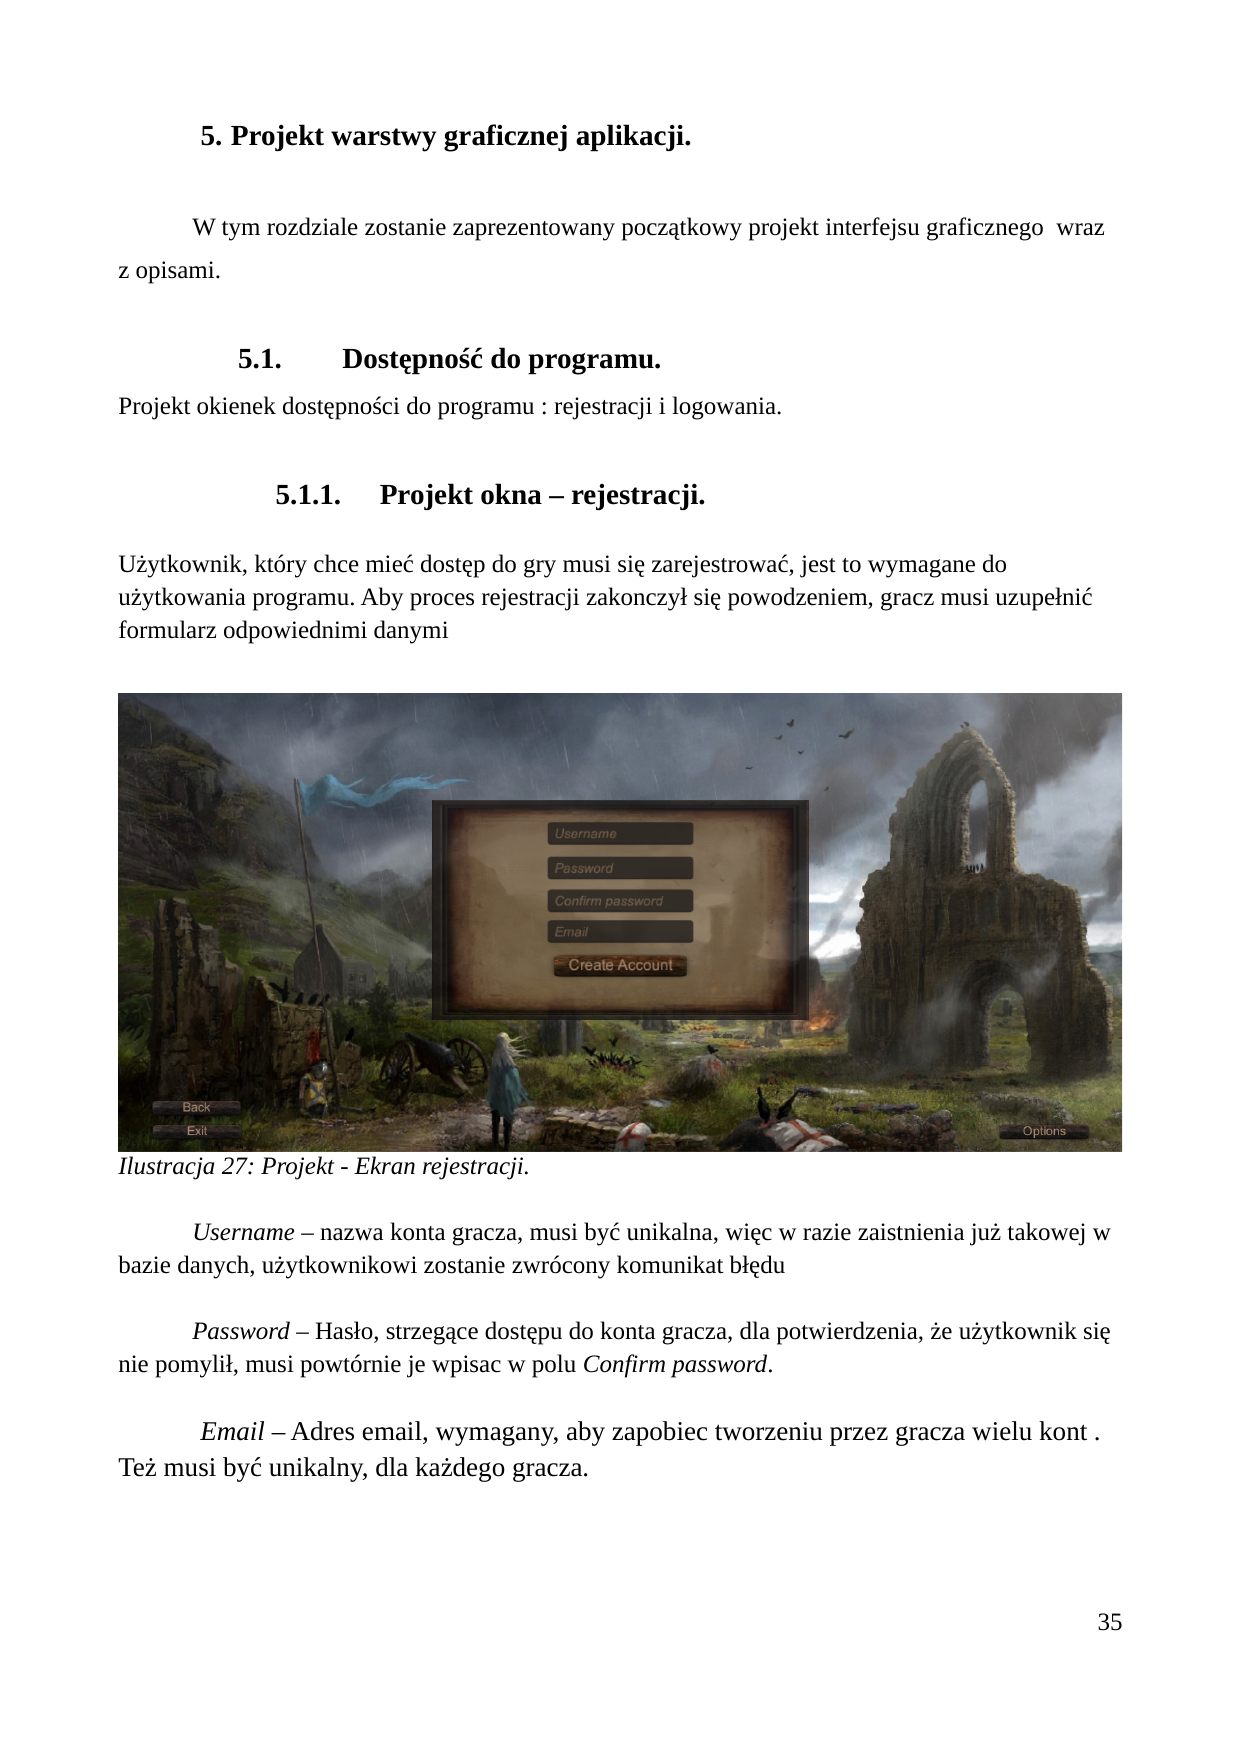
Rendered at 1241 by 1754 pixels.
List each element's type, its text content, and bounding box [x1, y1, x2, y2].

text W tym rozdziale zostanie zaprezentowany początkowy projekt interfejsu graficznego wraz z opisami. [118, 212, 1122, 283]
text Email – Adres email, wymagany, aby zapobiec tworzeniu przez gracza wielu kont . Też musi być unikalny, dla każdego gracza. [118, 1415, 1122, 1482]
text Projekt okienek dostępności do programu : rejestracji i logowania. [118, 391, 1122, 420]
text Password – Hasło, strzegące dostępu do konta gracza, dla potwierdzenia, że użytkownik się nie pomylił, musi powtórnie je wpisac w polu Confirm password. [118, 1316, 1122, 1378]
picture [118, 693, 1123, 1152]
list Projekt okna – rejestracji. [268, 477, 1122, 511]
text Ilustracja 27: Projekt - Ekran rejestracji. [118, 1152, 1122, 1180]
text Username – nazwa konta gracza, musi być unikalna, więc w razie zaistnienia już takowej w bazie danych, użytkownikowi zostanie zwrócony komunikat błędu [118, 1217, 1122, 1279]
text Użytkownik, który chce mieć dostęp do gry musi się zarejestrować, jest to wymagane do użytkowania programu. Aby proces rejestracji zakonczył się powodzeniem, gracz musi uzupełnić formularz odpowiednimi danymi [118, 549, 1122, 644]
list Dostępność do programu. [231, 341, 1122, 374]
list Projekt warstwy graficznej aplikacji. [193, 118, 1122, 152]
